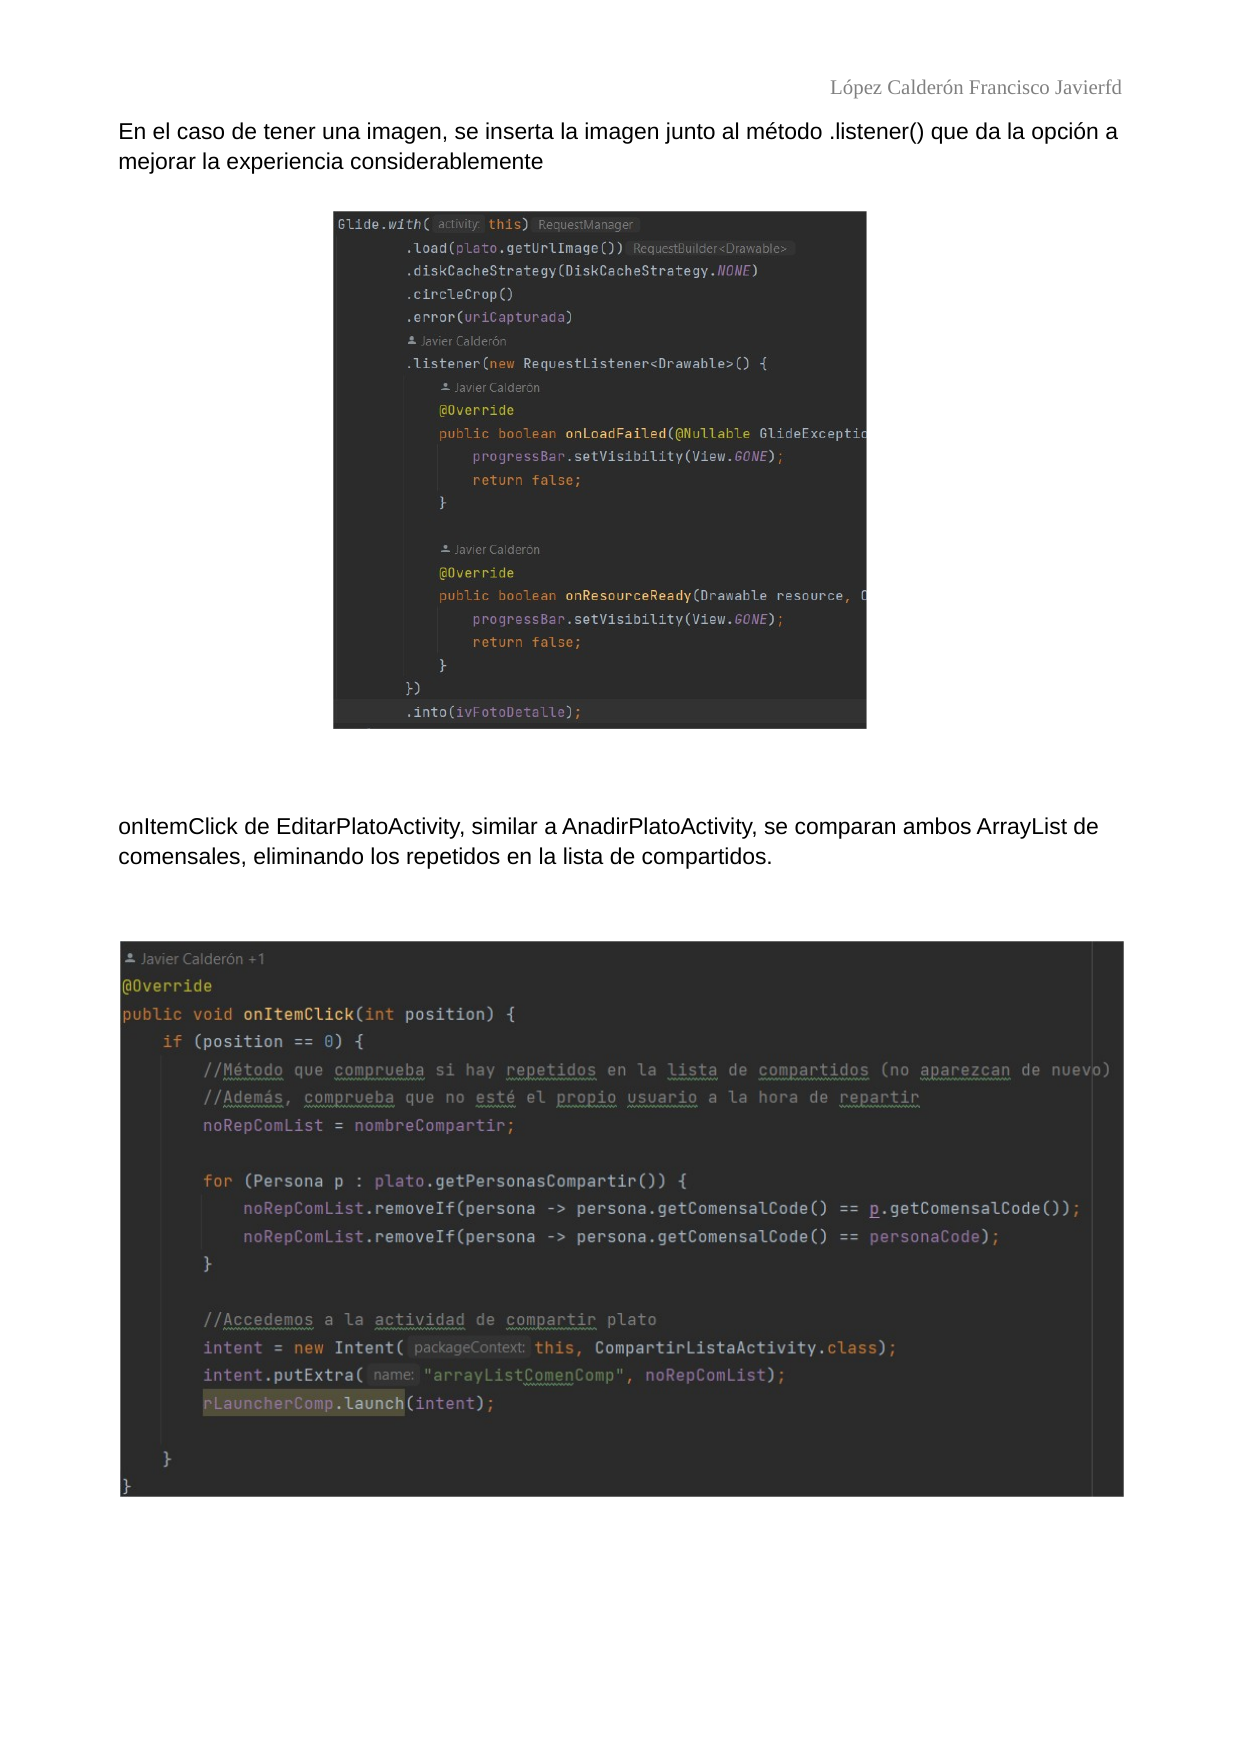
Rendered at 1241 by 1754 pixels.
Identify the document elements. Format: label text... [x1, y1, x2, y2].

picture [120, 941, 1124, 1497]
text onItemClick de EditarPlatoActivity, similar a AnadirPlatoActivity, se comparan ambos ArrayList de comensales, eliminando los repetidos en la lista de compartidos. [118, 813, 1122, 869]
picture [333, 211, 867, 729]
text En el caso de tener una imagen, se inserta la imagen junto al método .listener() que da la opción a mejorar la experiencia considerablemente [118, 118, 1122, 175]
